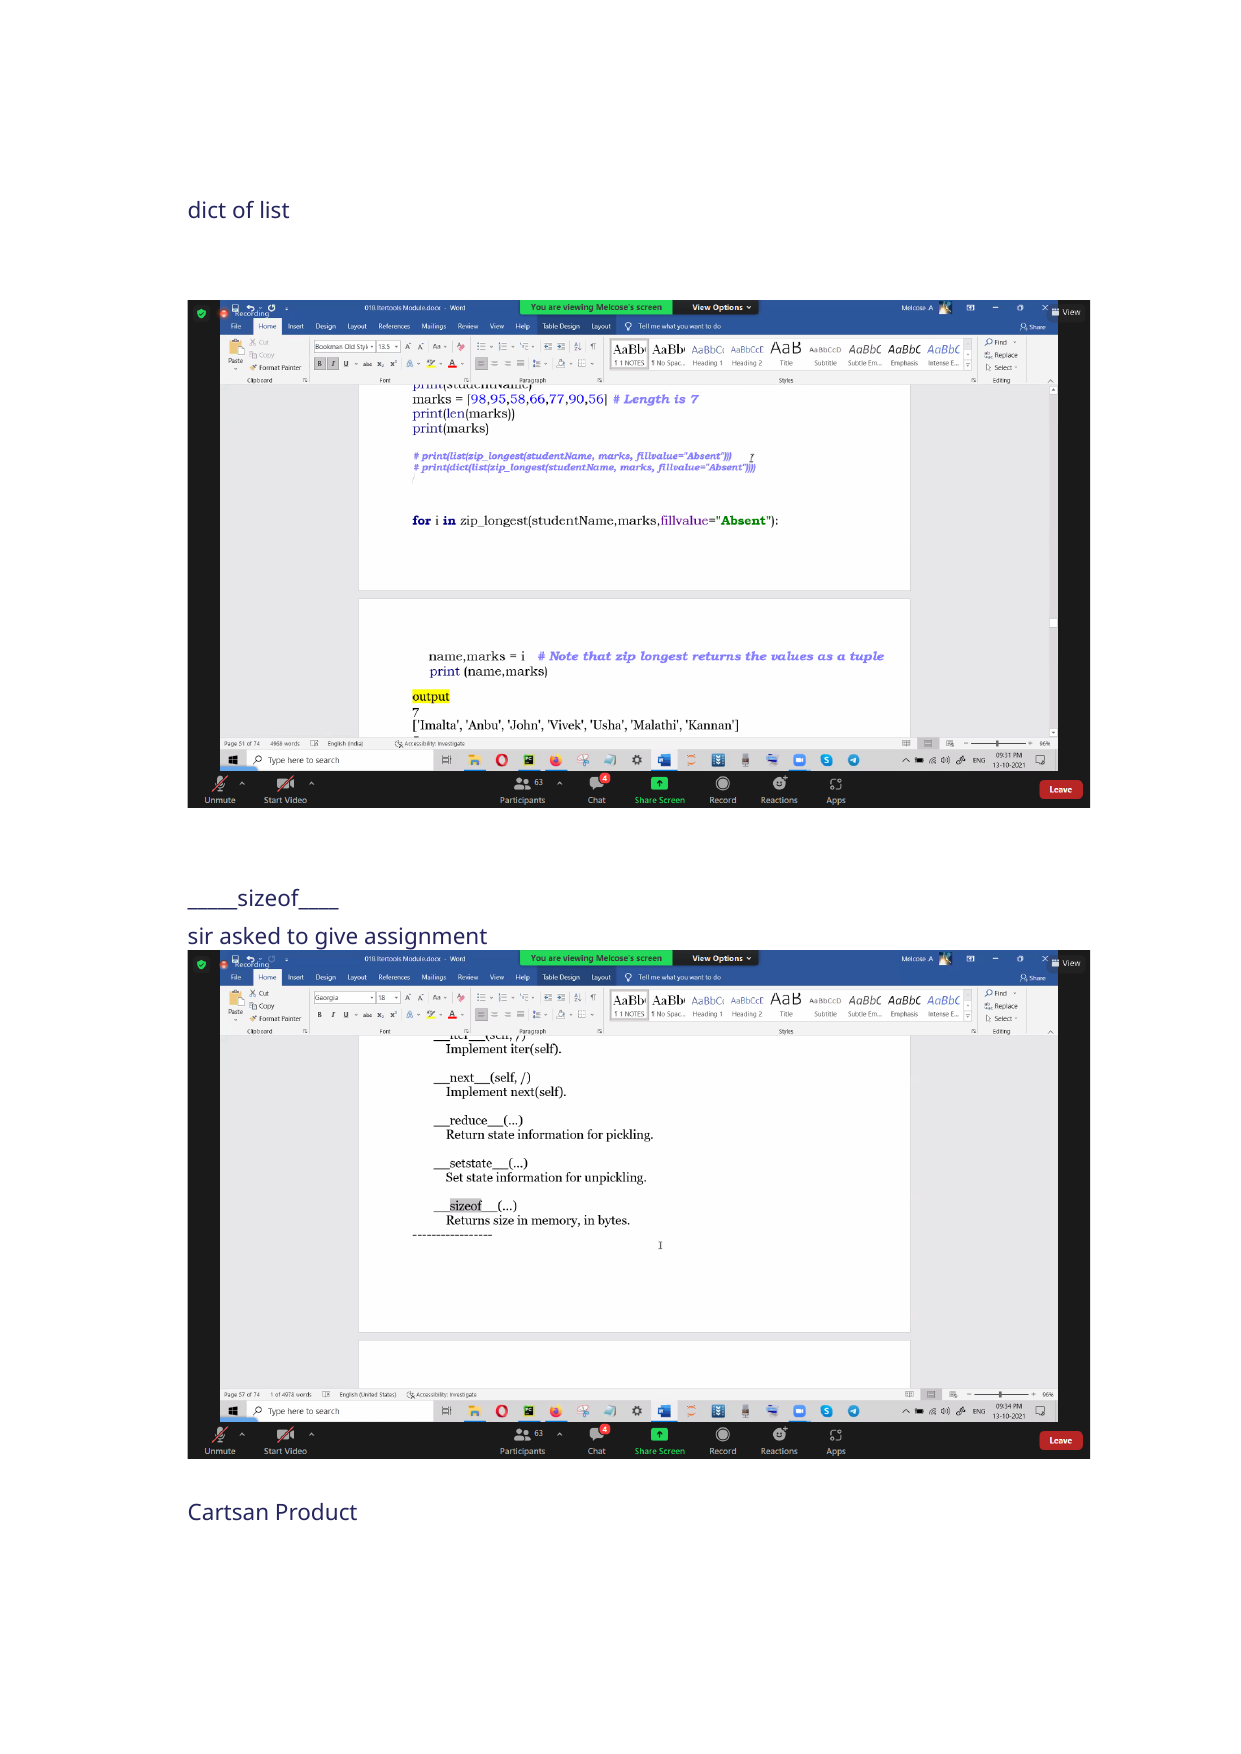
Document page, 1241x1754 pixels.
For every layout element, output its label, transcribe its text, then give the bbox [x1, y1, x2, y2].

text dict of list [187, 187, 1090, 225]
text sir asked to give assignment [187, 913, 1090, 950]
text _____sizeof____ [187, 876, 1090, 913]
text Cartsan Product [187, 1489, 1090, 1527]
picture [187, 950, 1091, 1459]
picture [187, 300, 1091, 808]
